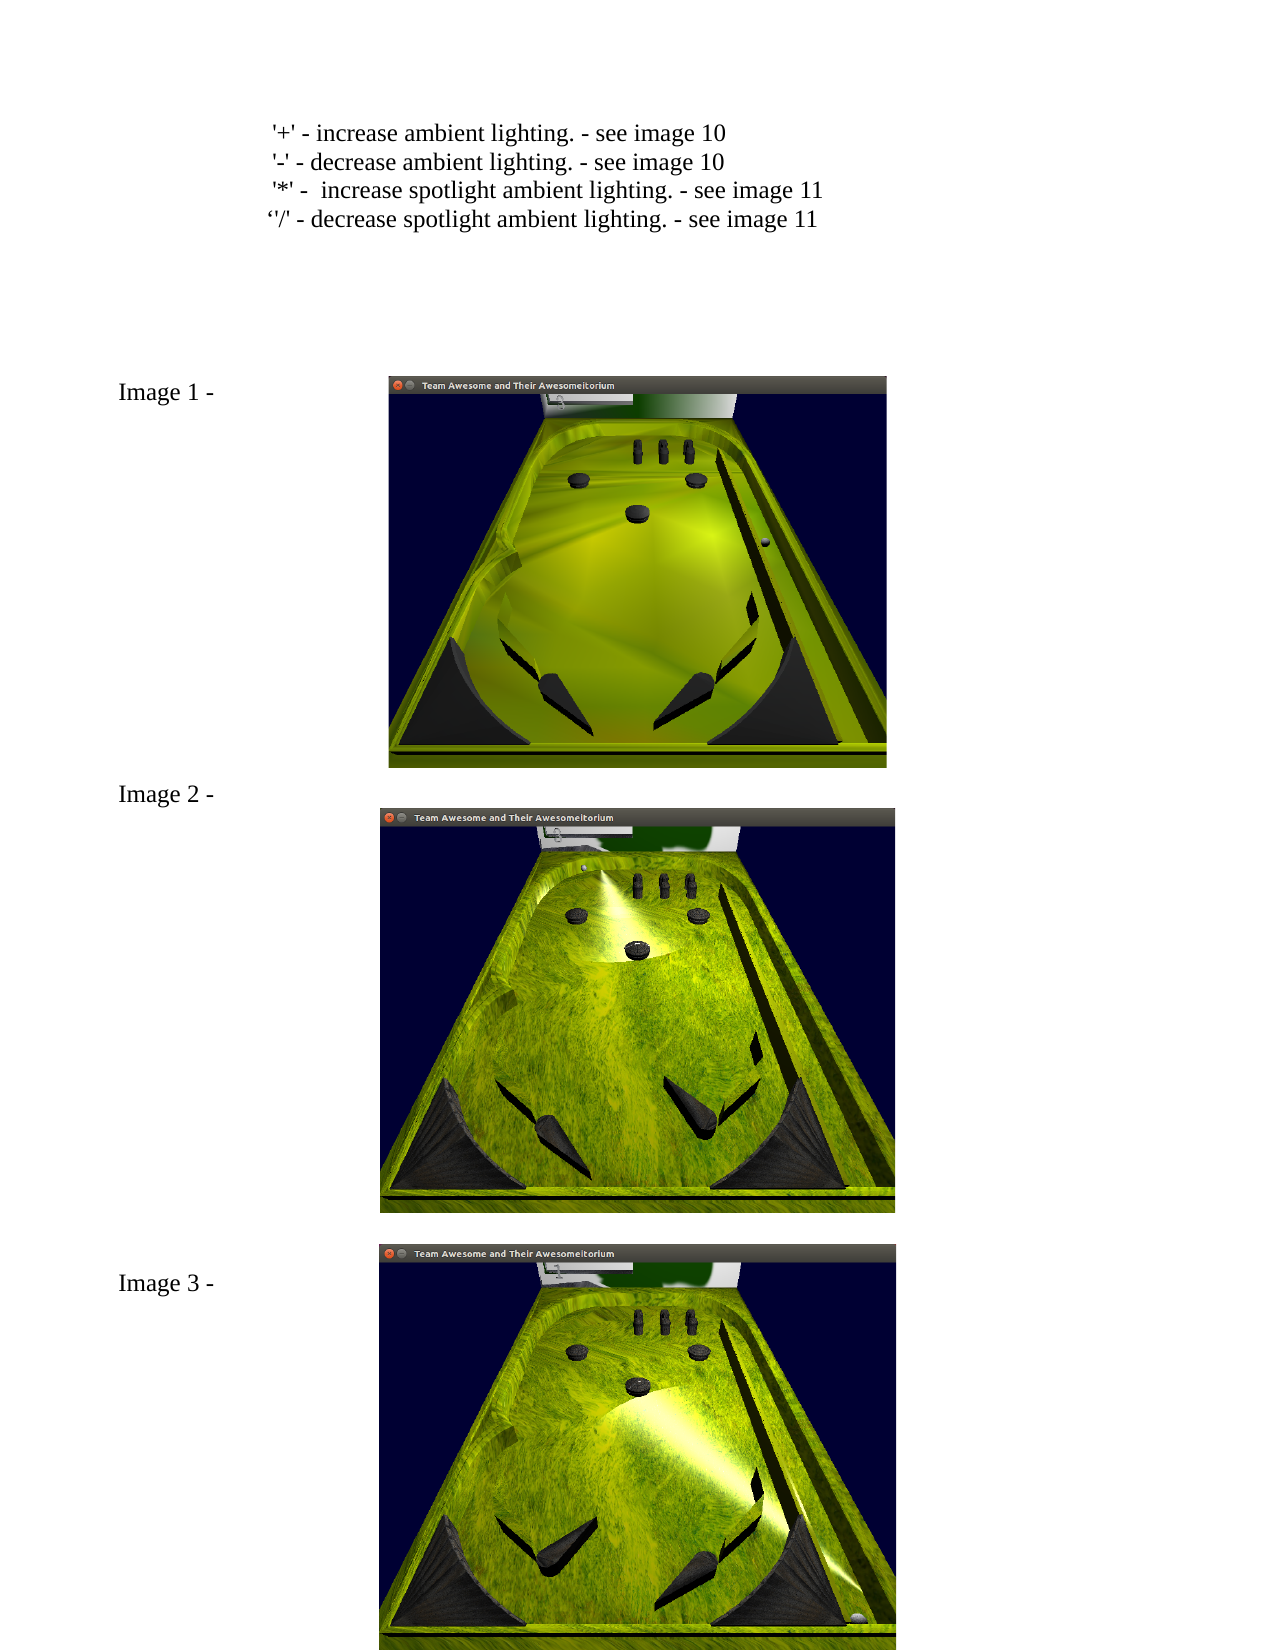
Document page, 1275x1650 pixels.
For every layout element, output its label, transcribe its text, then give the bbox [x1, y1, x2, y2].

picture [388, 376, 887, 768]
picture [379, 1244, 897, 1650]
text '*' - increase spotlight ambient lighting. - see image 11 [118, 176, 1157, 204]
picture [380, 808, 896, 1213]
text '-' - decrease ambient lighting. - see image 10 [118, 147, 1157, 176]
text Image 2 - [118, 779, 1157, 808]
text [887, 377, 1157, 406]
text Image 1 - [118, 377, 388, 406]
text Image 3 - [118, 1268, 379, 1297]
text '+' - increase ambient lighting. - see image 10 [118, 118, 1157, 147]
text [897, 1268, 1157, 1297]
text ‘'/' - decrease spotlight ambient lighting. - see image 11 [118, 204, 1157, 233]
